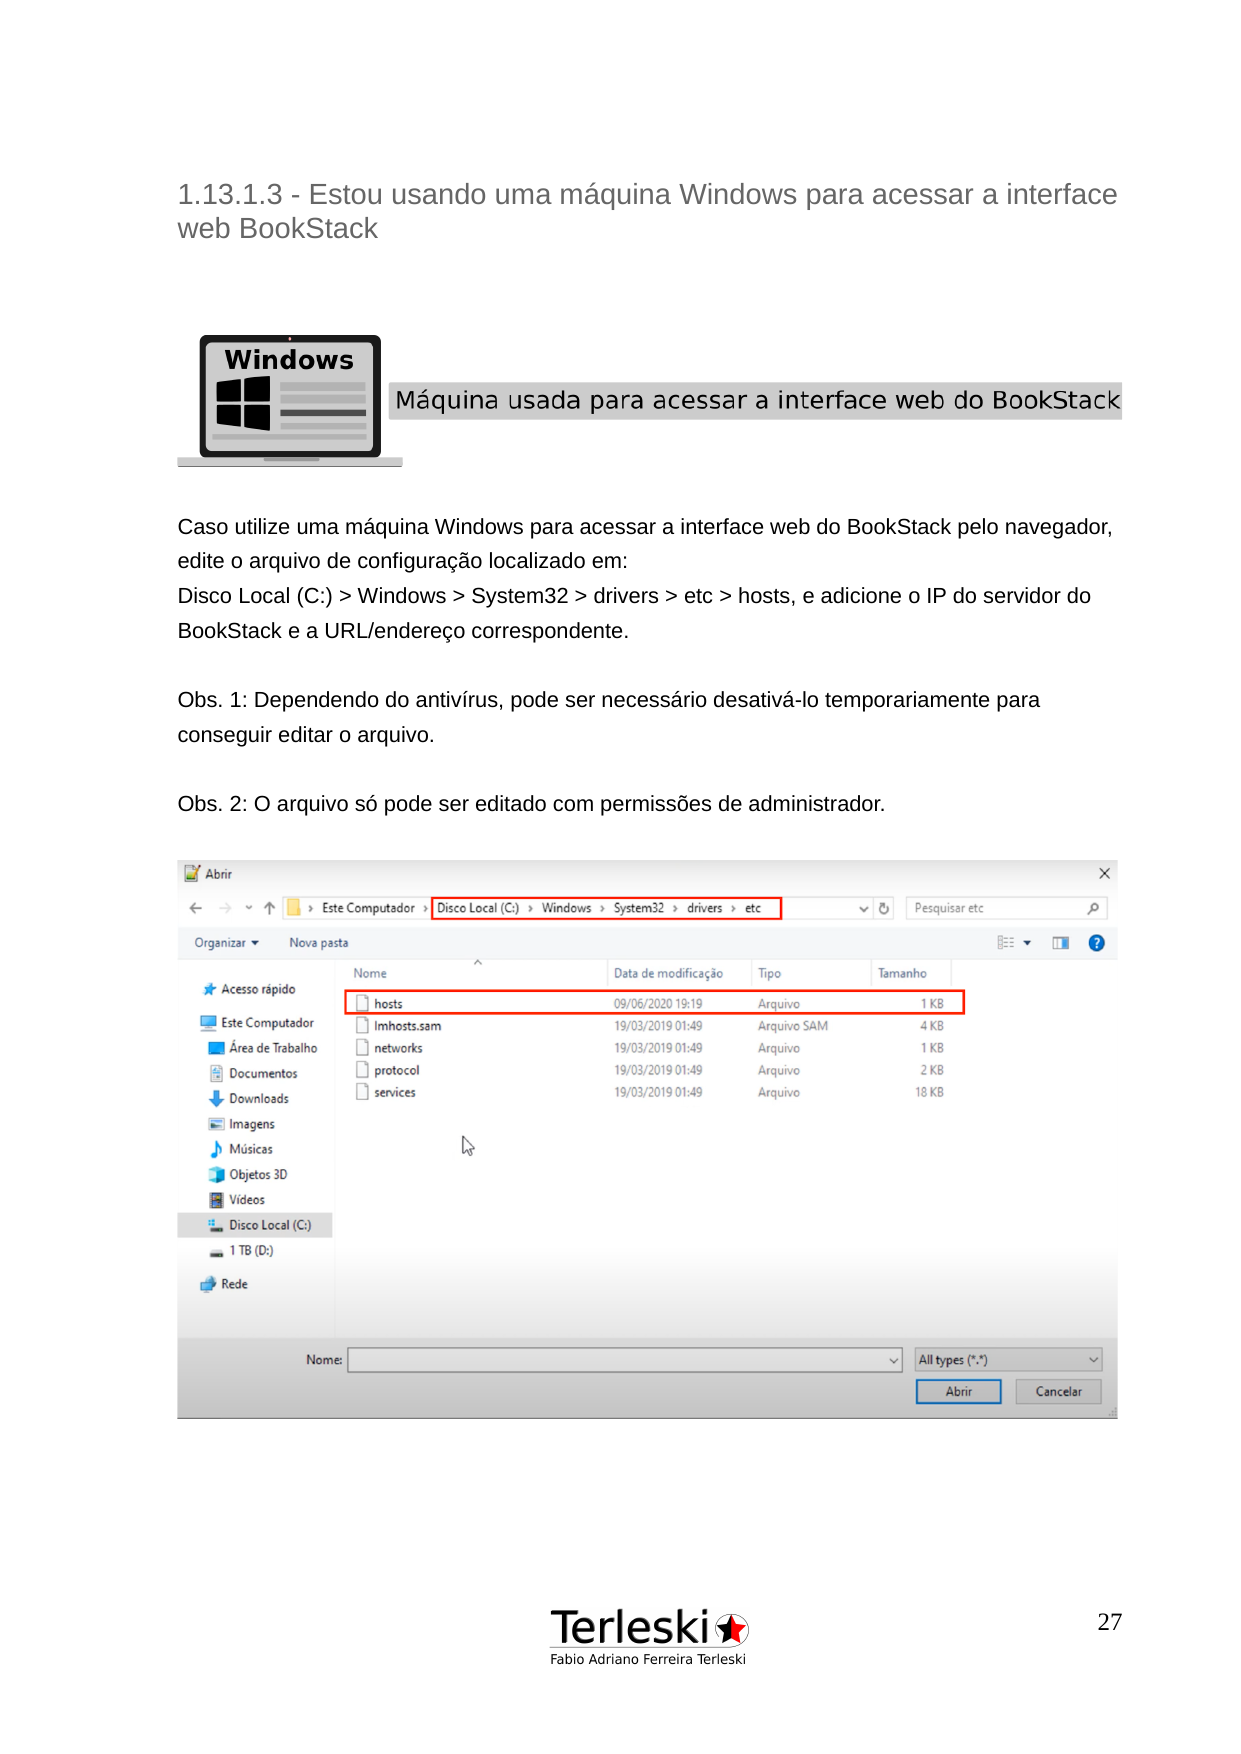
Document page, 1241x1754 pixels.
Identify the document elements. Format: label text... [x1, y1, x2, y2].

text Obs. 2: O arquivo só pode ser editado com permissões de administrador. [177, 791, 1122, 816]
picture [549, 1607, 750, 1667]
subtitle 1.13.1.3 - Estou usando uma máquina Windows para acessar a interface web BookStack [177, 177, 1122, 244]
picture [177, 256, 1123, 467]
picture [177, 860, 1118, 1419]
text Obs. 1: Dependendo do antivírus, pode ser necessário desativá-lo temporariamente para conseguir editar o arquivo. [177, 687, 1122, 747]
text Caso utilize uma máquina Windows para acessar a interface web do BookStack pelo navegador, edite o arquivo de configuração localizado em: [177, 514, 1122, 573]
text Disco Local (C:) > Windows > System32 > drivers > etc > hosts, e adicione o IP do servidor do BookStack e a URL/endereço correspondente. [177, 583, 1122, 643]
